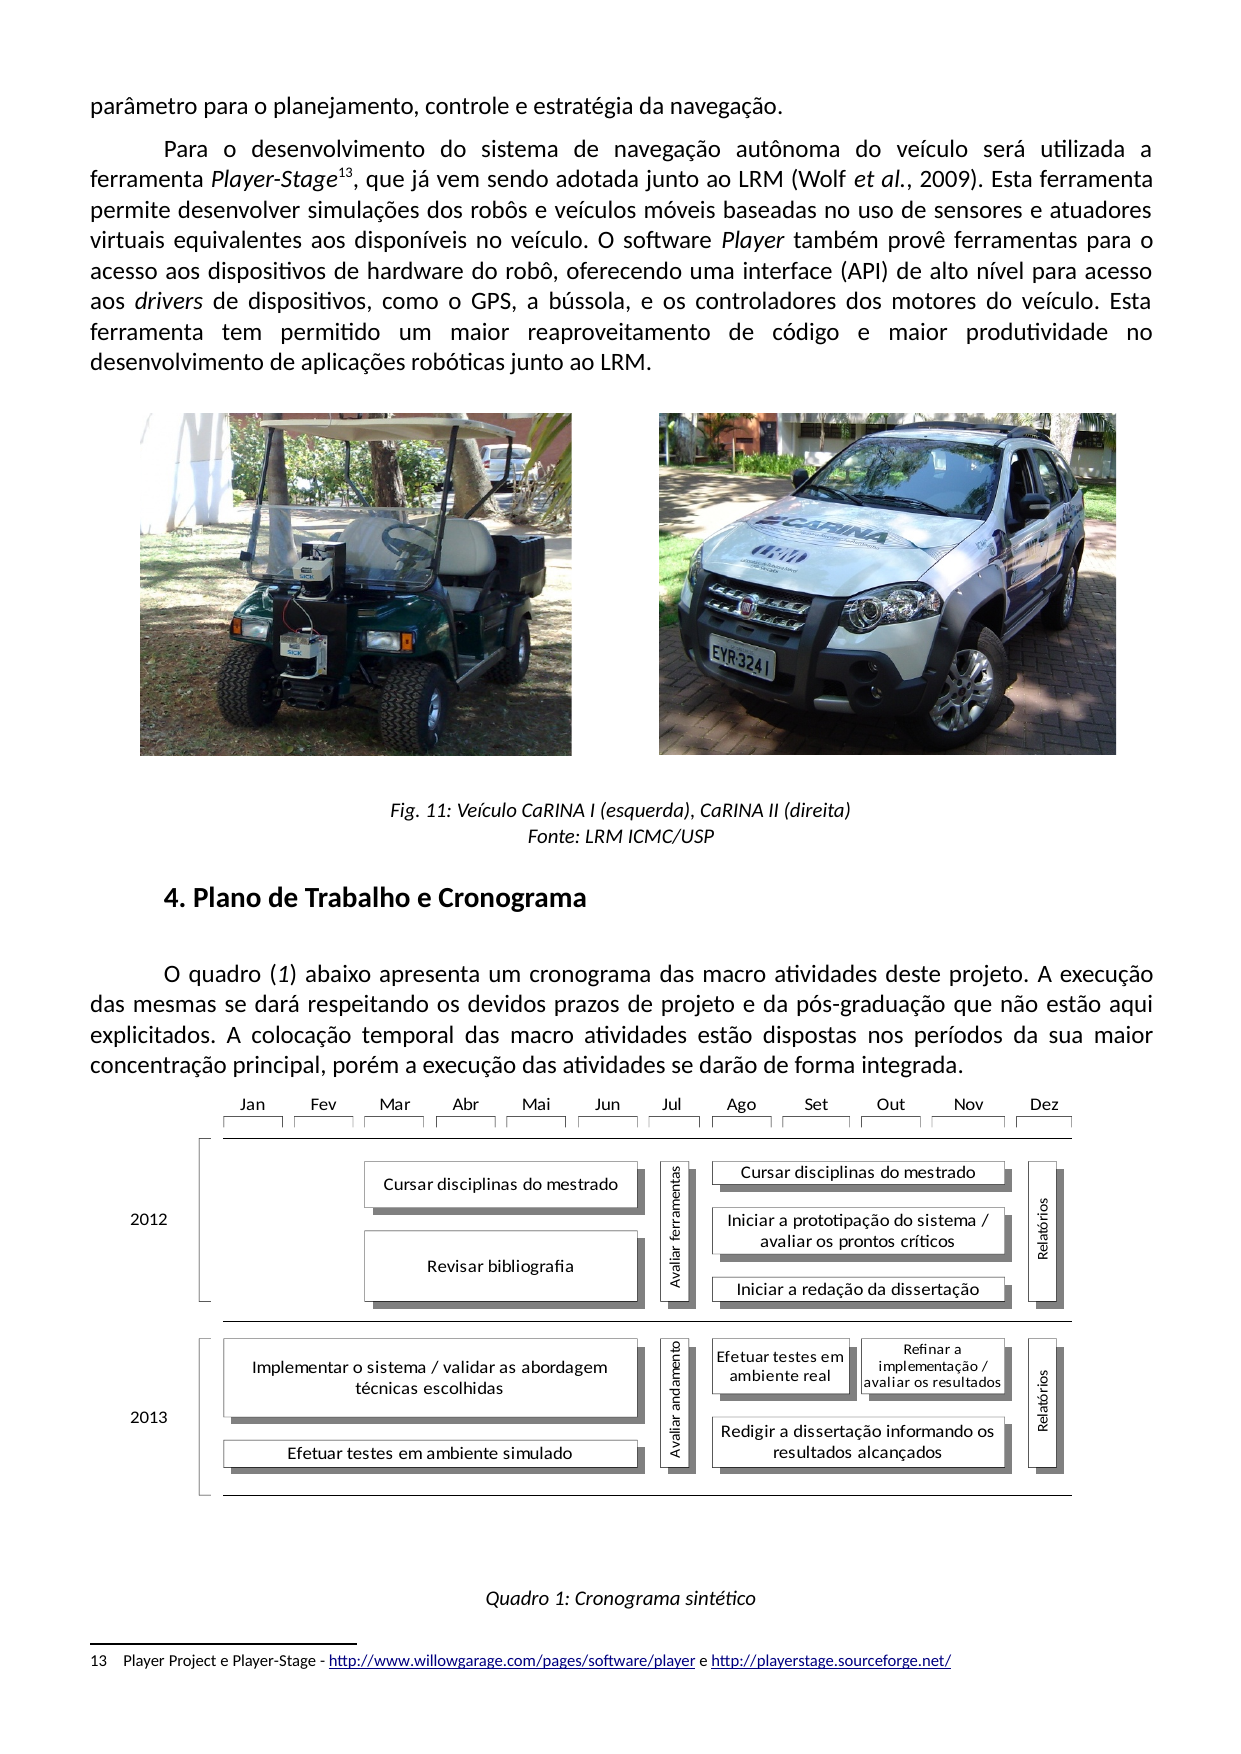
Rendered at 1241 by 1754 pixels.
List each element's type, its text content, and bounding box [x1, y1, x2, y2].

table_cell Quadro 1: Cronograma sintético [90, 1580, 1154, 1617]
table_header [622, 408, 1154, 792]
text Player Project e Player-Stage - http://www.willowgarage.com/pages/software/player e http://playerstage.sourceforge.net/ [90, 1650, 1154, 1671]
table_cell Fig. 11: Veículo CaRINA I (esquerda), CaRINA II (direita) Fonte: LRM ICMC/USP [90, 792, 1154, 854]
table_header [90, 408, 622, 792]
text Para o desenvolvimento do sistema de navegação autônoma do veículo será utilizada a ferramenta Player-Stage, que já vem sendo adotada junto ao LRM (Wolf et al., 2009). Esta ferramenta permite desenvolver simulações dos robôs e veículos móveis baseadas no uso de sensores e atuadores virtuais equivalentes aos disponíveis no veículo. O software Player também provê ferramentas para o acesso aos dispositivos de hardware do robô, oferecendo uma interface (API) de alto nível para acesso aos drivers de dispositivos, como o GPS, a bússola, e os controladores dos motores do veículo. Esta ferramenta tem permitido um maior reaproveitamento de código e maior produtividade no desenvolvimento de aplicações robóticas junto ao LRM. [90, 133, 1154, 377]
text parâmetro para o planejamento, controle e estratégia da navegação. [90, 90, 1154, 120]
table_header [90, 1080, 1154, 1580]
subtitle 4. Plano de Trabalho e Cronograma [90, 879, 1154, 915]
text O quadro (1) abaixo apresenta um cronograma das macro atividades deste projeto. A execução das mesmas se dará respeitando os devidos prazos de projeto e da pós-graduação que não estão aqui explicitados. A colocação temporal das macro atividades estão dispostas nos períodos da sua maior concentração principal, porém a execução das atividades se darão de forma integrada. [90, 958, 1154, 1080]
